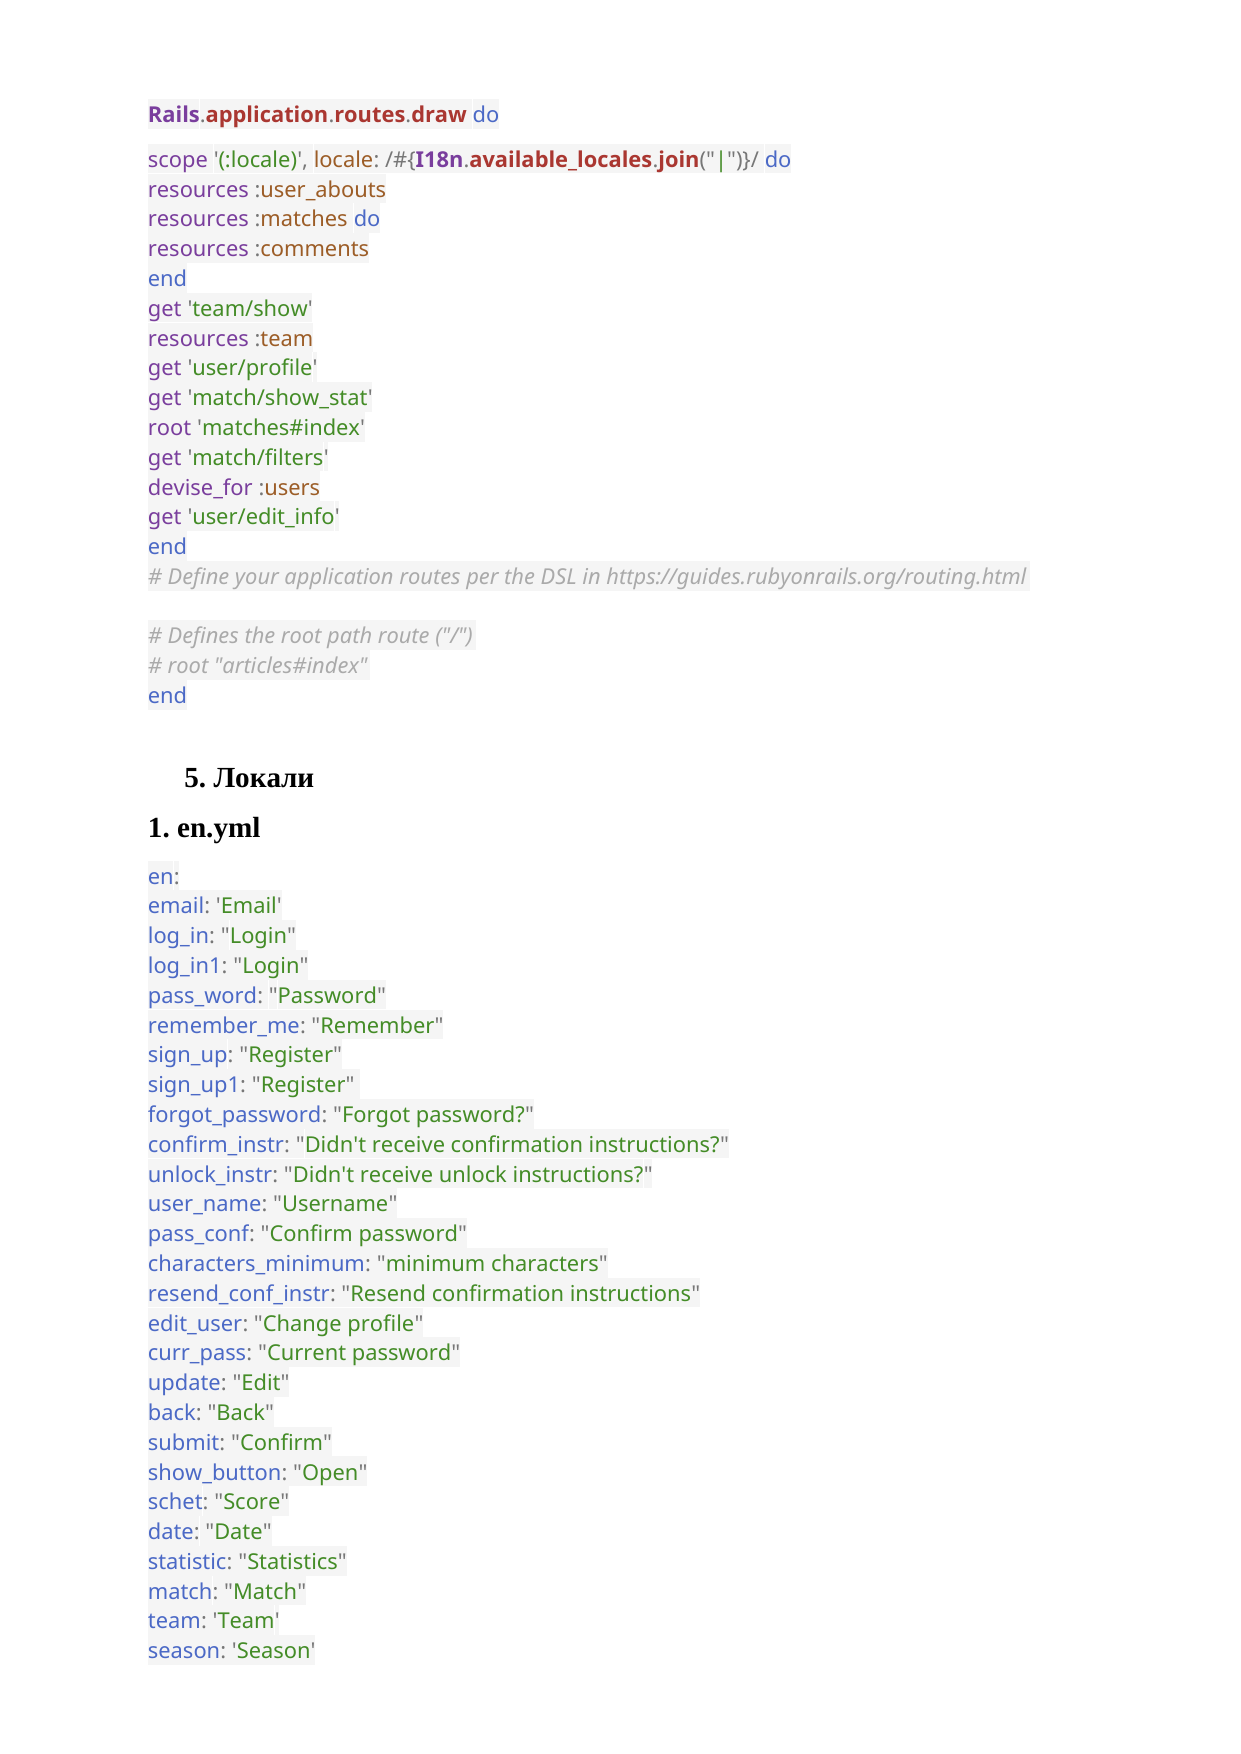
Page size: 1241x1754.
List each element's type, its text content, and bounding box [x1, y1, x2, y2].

text update: "Edit" [148, 1367, 1181, 1397]
text get 'user/edit_info' [148, 501, 1181, 531]
text unlock_instr: "Didn't receive unlock instructions?" [148, 1158, 1181, 1188]
text resources :matches do [148, 203, 1181, 233]
text en: [148, 861, 1181, 890]
text show_button: "Open" [148, 1456, 1181, 1486]
text # Define your application routes per the DSL in https://guides.rubyonrails.org/routing.html [148, 561, 1181, 591]
text root 'matches#index' [148, 412, 1181, 442]
text characters_minimum: "minimum characters" [148, 1248, 1181, 1278]
text back: "Back" [148, 1397, 1181, 1427]
text get 'match/show_stat' [148, 382, 1181, 412]
text team: 'Team' [148, 1605, 1181, 1635]
text schet: "Score" [148, 1486, 1181, 1516]
text email: 'Email' [148, 890, 1181, 920]
text remember_me: "Remember" [148, 1009, 1181, 1039]
text season: 'Season' [148, 1635, 1181, 1665]
text edit_user: "Change profile" [148, 1307, 1181, 1337]
text submit: "Confirm" [148, 1427, 1181, 1456]
text 1. en.yml [148, 810, 1181, 844]
text resources :team [148, 322, 1181, 352]
text log_in1: "Login" [148, 950, 1181, 980]
text resources :comments [148, 233, 1181, 263]
text end [148, 680, 1181, 710]
text devise_for :users [148, 471, 1181, 501]
text date: "Date" [148, 1516, 1181, 1546]
text 5. Локали [148, 760, 1181, 793]
text scope '(:locale)', locale: /#{I18n.available_locales.join("|")}/ do [148, 144, 1181, 173]
text Rails.application.routes.draw do [148, 99, 1181, 129]
text get 'team/show' [148, 293, 1181, 322]
text # root "articles#index" [148, 650, 1181, 680]
text resend_conf_instr: "Resend confirmation instructions" [148, 1278, 1181, 1307]
text get 'match/filters' [148, 442, 1181, 471]
text sign_up: "Register" [148, 1039, 1181, 1069]
text forgot_password: "Forgot password?" [148, 1099, 1181, 1129]
text pass_conf: "Confirm password" [148, 1218, 1181, 1248]
text end [148, 531, 1181, 561]
text confirm_instr: "Didn't receive confirmation instructions?" [148, 1129, 1181, 1158]
text user_name: "Username" [148, 1188, 1181, 1218]
text curr_pass: "Current password" [148, 1337, 1181, 1367]
text log_in: "Login" [148, 920, 1181, 950]
text # Defines the root path route ("/") [148, 620, 1181, 650]
text resources :user_abouts [148, 173, 1181, 203]
text match: "Match" [148, 1576, 1181, 1605]
text get 'user/profile' [148, 352, 1181, 382]
text statistic: "Statistics" [148, 1546, 1181, 1576]
text end [148, 263, 1181, 293]
text sign_up1: "Register" [148, 1069, 1181, 1099]
text pass_word: "Password" [148, 980, 1181, 1009]
